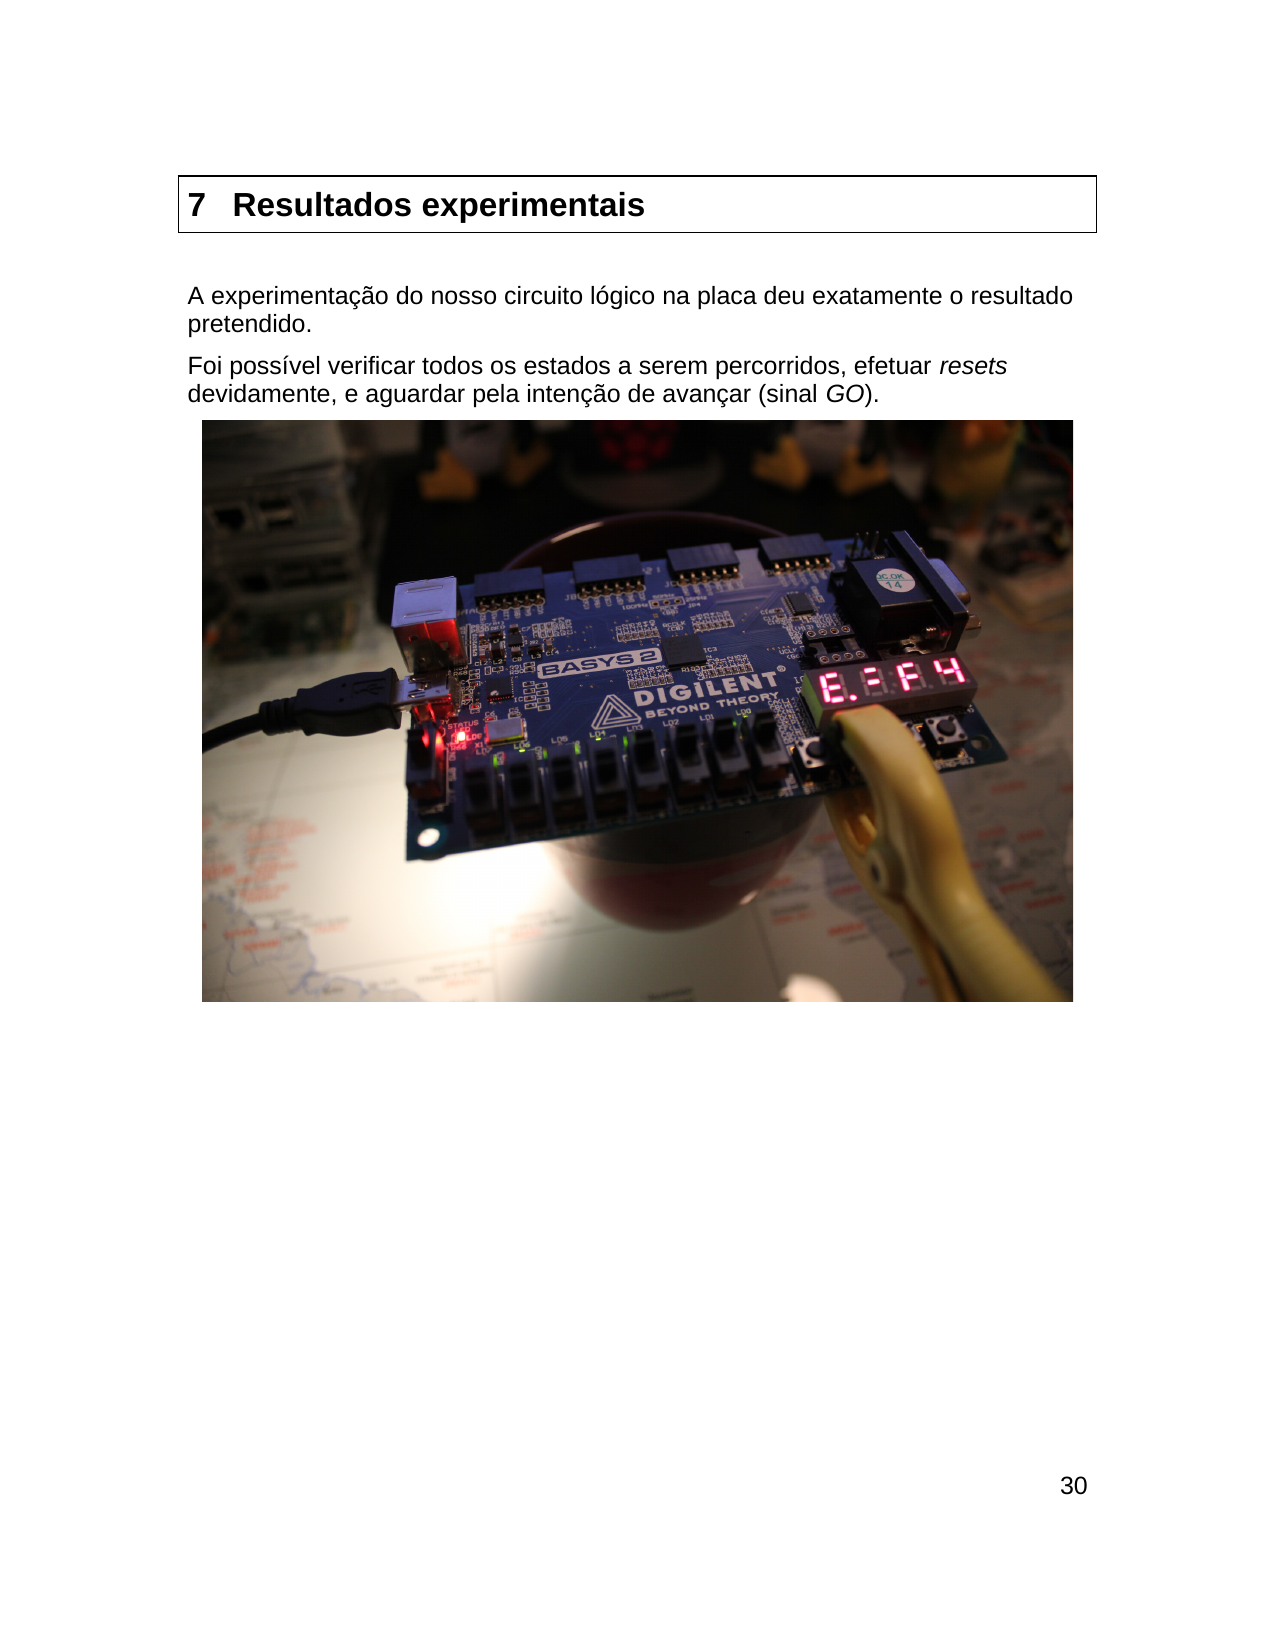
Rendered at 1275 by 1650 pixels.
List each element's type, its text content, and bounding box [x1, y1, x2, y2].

text A experimentação do nosso circuito lógico na placa deu exatamente o resultado pretendido. [187, 281, 1087, 338]
picture [202, 420, 1074, 1002]
subtitle Resultados experimentais [179, 177, 1096, 232]
text Foi possível verificar todos os estados a serem percorridos, efetuar resets devidamente, e aguardar pela intenção de avançar (sinal GO). [187, 351, 1087, 408]
